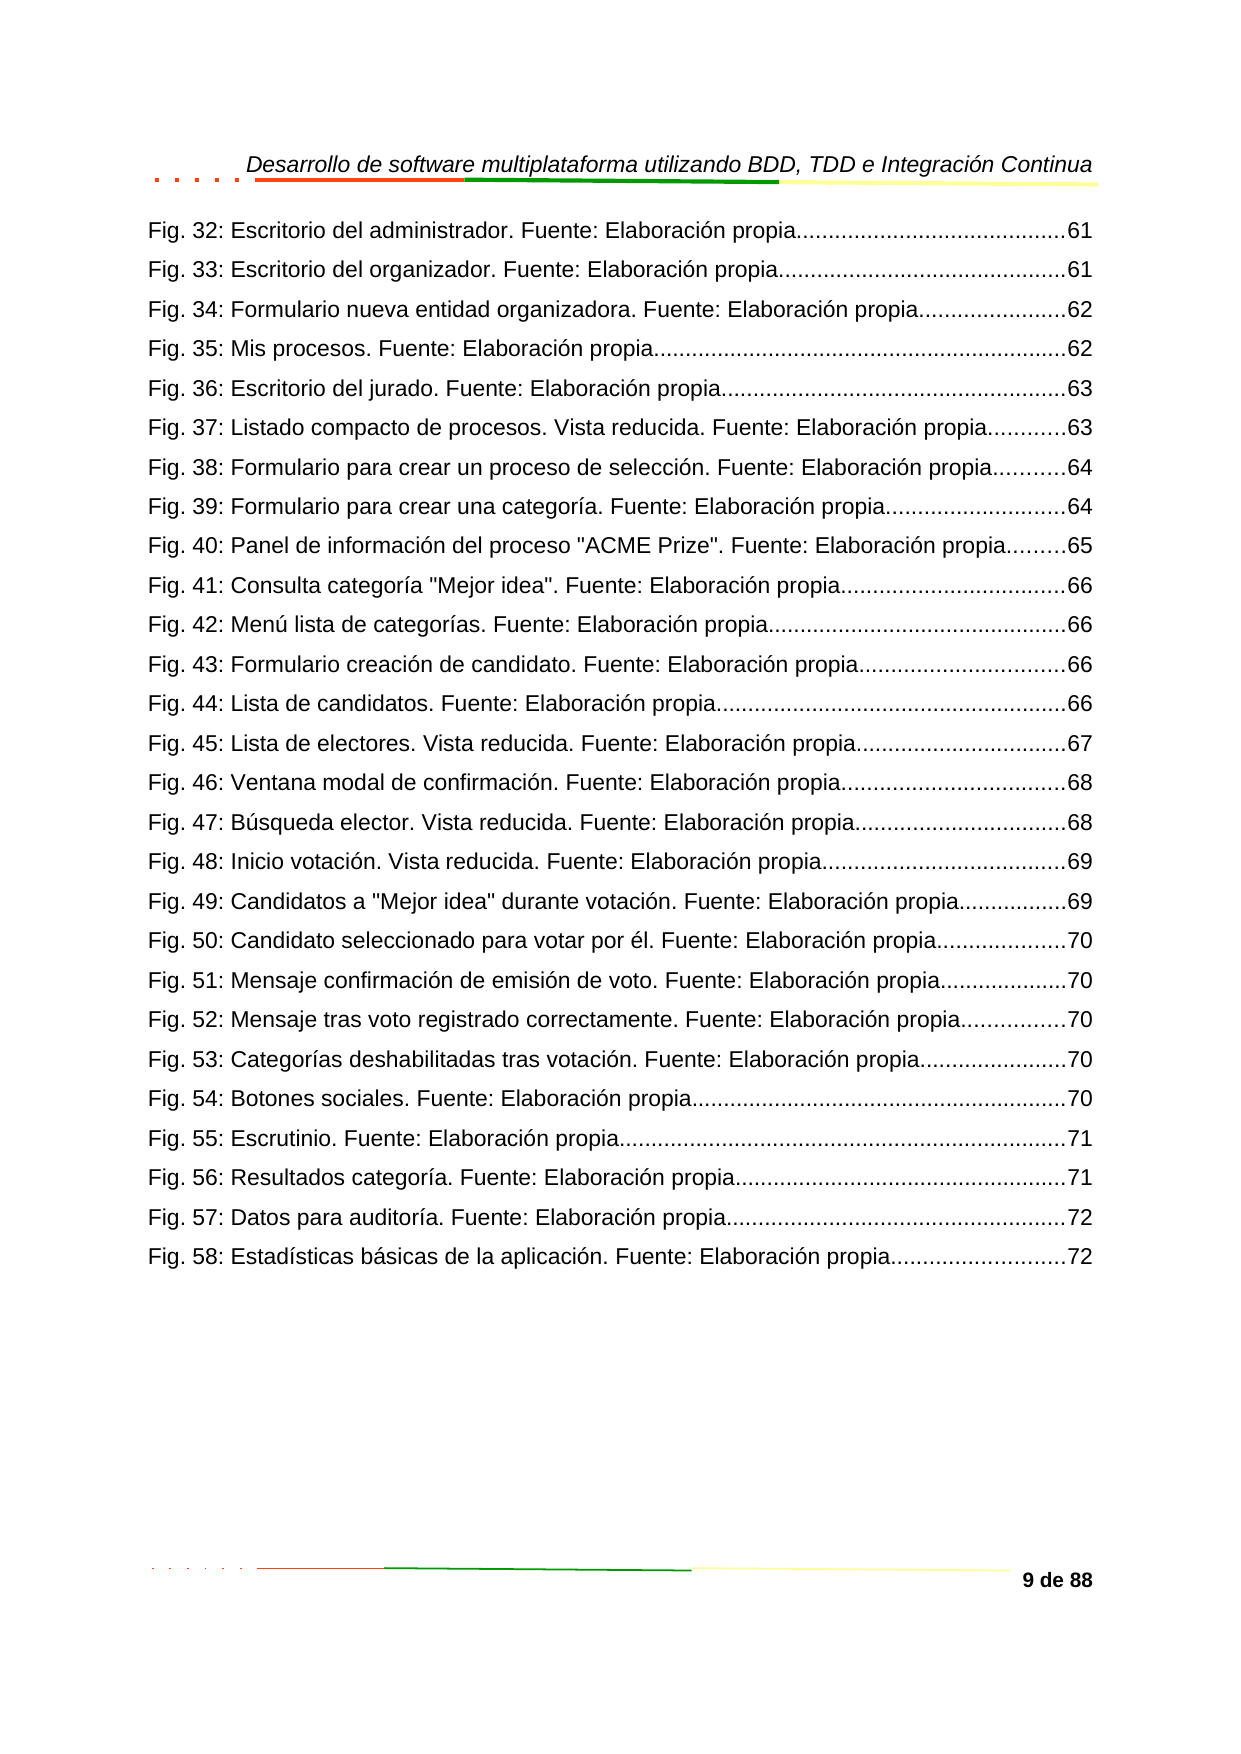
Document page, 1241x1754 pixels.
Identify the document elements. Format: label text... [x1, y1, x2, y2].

text Fig. 54: Botones sociales. Fuente: Elaboración propia. 70 [148, 1085, 1093, 1111]
text Fig. 43: Formulario creación de candidato. Fuente: Elaboración propia. 66 [148, 651, 1093, 677]
text Fig. 49: Candidatos a "Mejor idea" durante votación. Fuente: Elaboración propia. 69 [148, 888, 1093, 914]
text Fig. 51: Mensaje confirmación de emisión de voto. Fuente: Elaboración propia. 70 [148, 967, 1093, 993]
text Fig. 38: Formulario para crear un proceso de selección. Fuente: Elaboración propia. 64 [148, 453, 1093, 480]
text Fig. 34: Formulario nueva entidad organizadora. Fuente: Elaboración propia. 62 [148, 296, 1093, 322]
text Fig. 55: Escrutinio. Fuente: Elaboración propia. 71 [148, 1124, 1093, 1151]
text Fig. 45: Lista de electores. Vista reducida. Fuente: Elaboración propia. 67 [148, 730, 1093, 756]
text Fig. 48: Inicio votación. Vista reducida. Fuente: Elaboración propia. 69 [148, 848, 1093, 874]
text Fig. 42: Menú lista de categorías. Fuente: Elaboración propia. 66 [148, 611, 1093, 638]
text Fig. 53: Categorías deshabilitadas tras votación. Fuente: Elaboración propia. 70 [148, 1046, 1093, 1072]
text Fig. 47: Búsqueda elector. Vista reducida. Fuente: Elaboración propia. 68 [148, 809, 1093, 835]
text Fig. 33: Escritorio del organizador. Fuente: Elaboración propia. 61 [148, 256, 1093, 282]
text Fig. 44: Lista de candidatos. Fuente: Elaboración propia. 66 [148, 690, 1093, 717]
text Fig. 36: Escritorio del jurado. Fuente: Elaboración propia. 63 [148, 374, 1093, 401]
text Fig. 57: Datos para auditoría. Fuente: Elaboración propia. 72 [148, 1203, 1093, 1230]
text Fig. 56: Resultados categoría. Fuente: Elaboración propia. 71 [148, 1164, 1093, 1190]
text Fig. 35: Mis procesos. Fuente: Elaboración propia. 62 [148, 335, 1093, 361]
text Fig. 41: Consulta categoría "Mejor idea". Fuente: Elaboración propia. 66 [148, 572, 1093, 598]
text Fig. 32: Escritorio del administrador. Fuente: Elaboración propia. 61 [148, 217, 1093, 243]
text Fig. 58: Estadísticas básicas de la aplicación. Fuente: Elaboración propia. 72 [148, 1243, 1093, 1269]
text Fig. 37: Listado compacto de procesos. Vista reducida. Fuente: Elaboración propia. 63 [148, 414, 1093, 440]
text Fig. 39: Formulario para crear una categoría. Fuente: Elaboración propia 64 [148, 493, 1093, 519]
text Fig. 40: Panel de información del proceso "ACME Prize". Fuente: Elaboración propia. 65 [148, 532, 1093, 559]
text Fig. 46: Ventana modal de confirmación. Fuente: Elaboración propia. 68 [148, 769, 1093, 796]
text Fig. 50: Candidato seleccionado para votar por él. Fuente: Elaboración propia 70 [148, 927, 1093, 953]
text Fig. 52: Mensaje tras voto registrado correctamente. Fuente: Elaboración propia. 70 [148, 1006, 1093, 1032]
